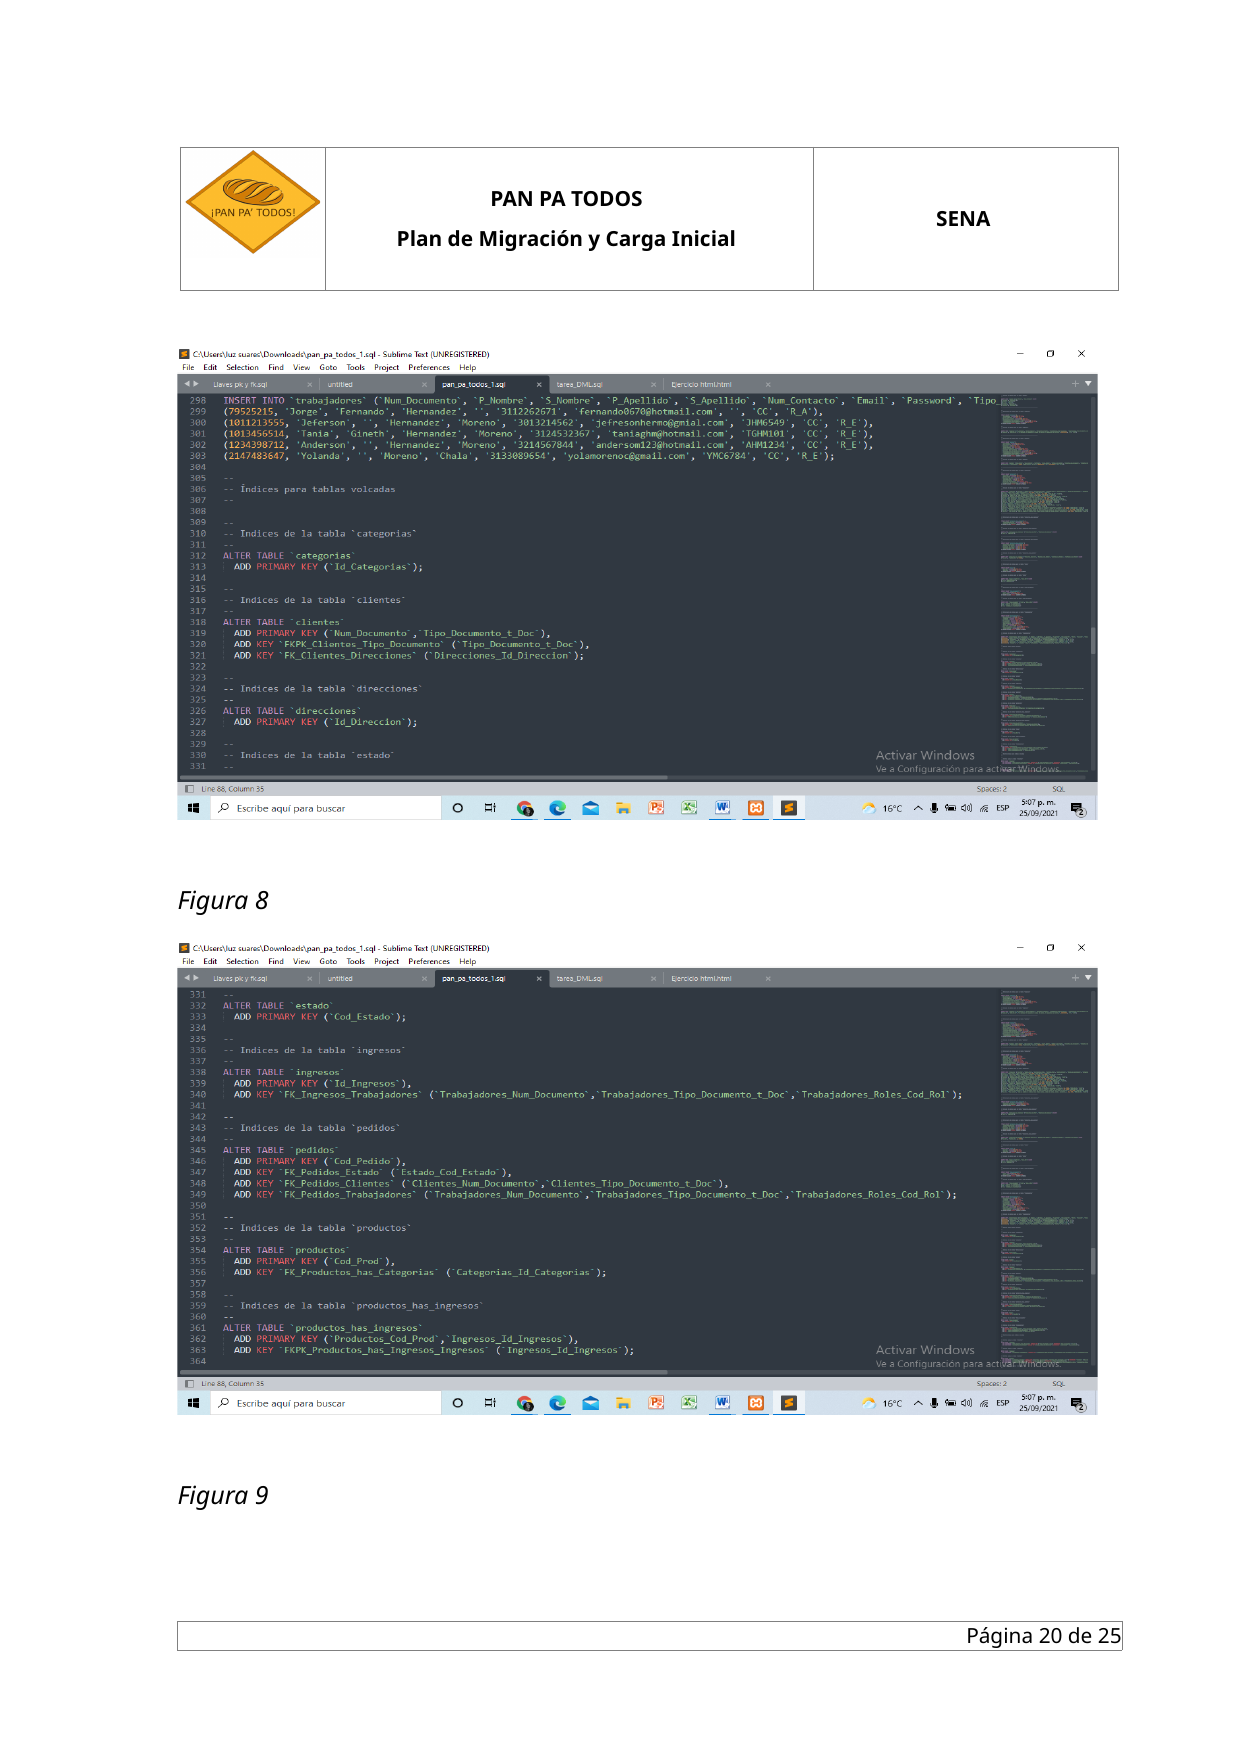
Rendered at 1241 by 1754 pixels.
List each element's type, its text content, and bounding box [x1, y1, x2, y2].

text Figura 9 [177, 1477, 1122, 1512]
text Figura 8 [177, 882, 1122, 916]
